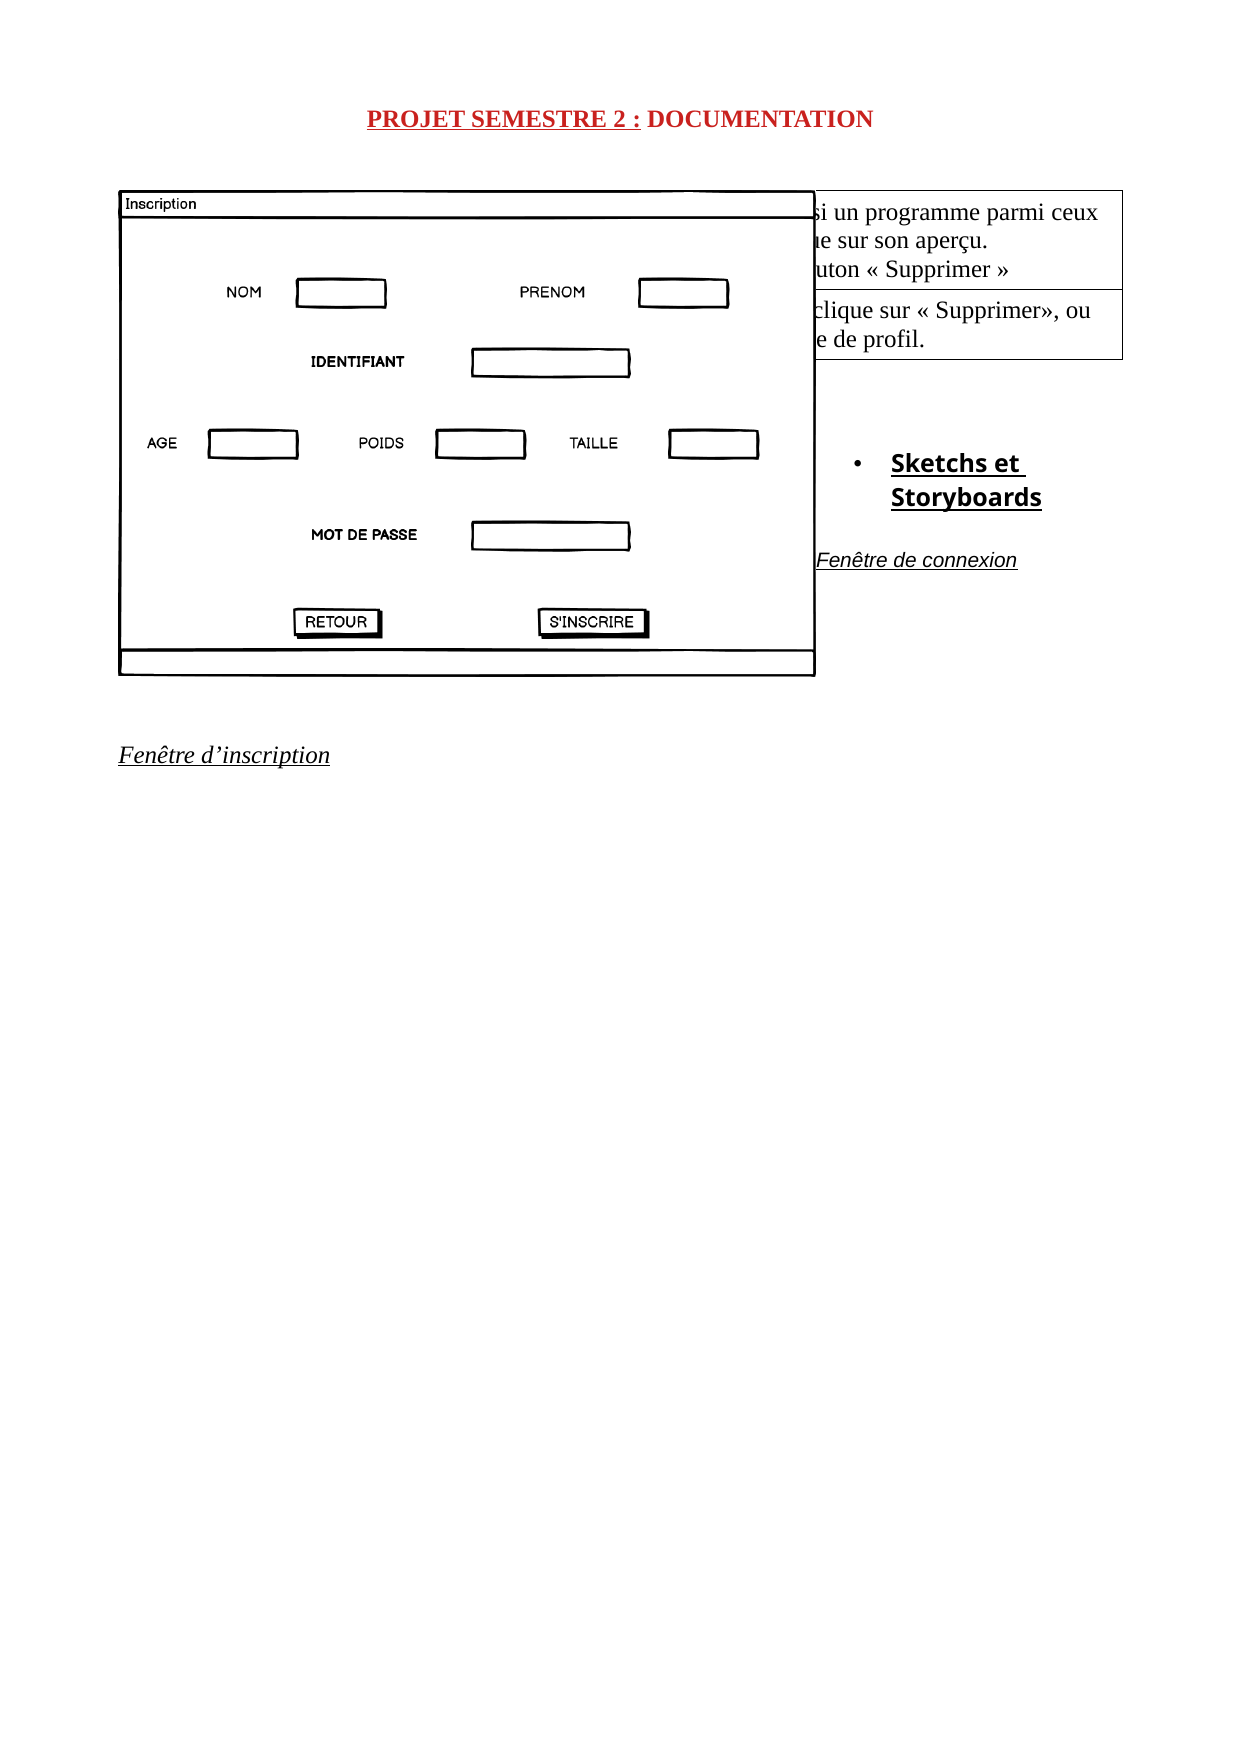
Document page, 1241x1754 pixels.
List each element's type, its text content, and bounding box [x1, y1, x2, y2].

picture [118, 190, 816, 677]
table_header - L’utilisateur se connecte en tant qu’administrateur. - L’utilisateur choisi un programme parmi ceux disponibles et clique sur son aperçu. - Il clique sur le bouton « Supprimer » [816, 191, 1122, 289]
table_cell - L’administrateur clique sur « Supprimer», ou se remet sur sa page de profil. [816, 290, 1122, 359]
list Sketchs et Storyboards [816, 446, 1122, 514]
text Fenêtre d’inscription [118, 740, 1122, 769]
text Fenêtre de connexion [816, 548, 1122, 572]
